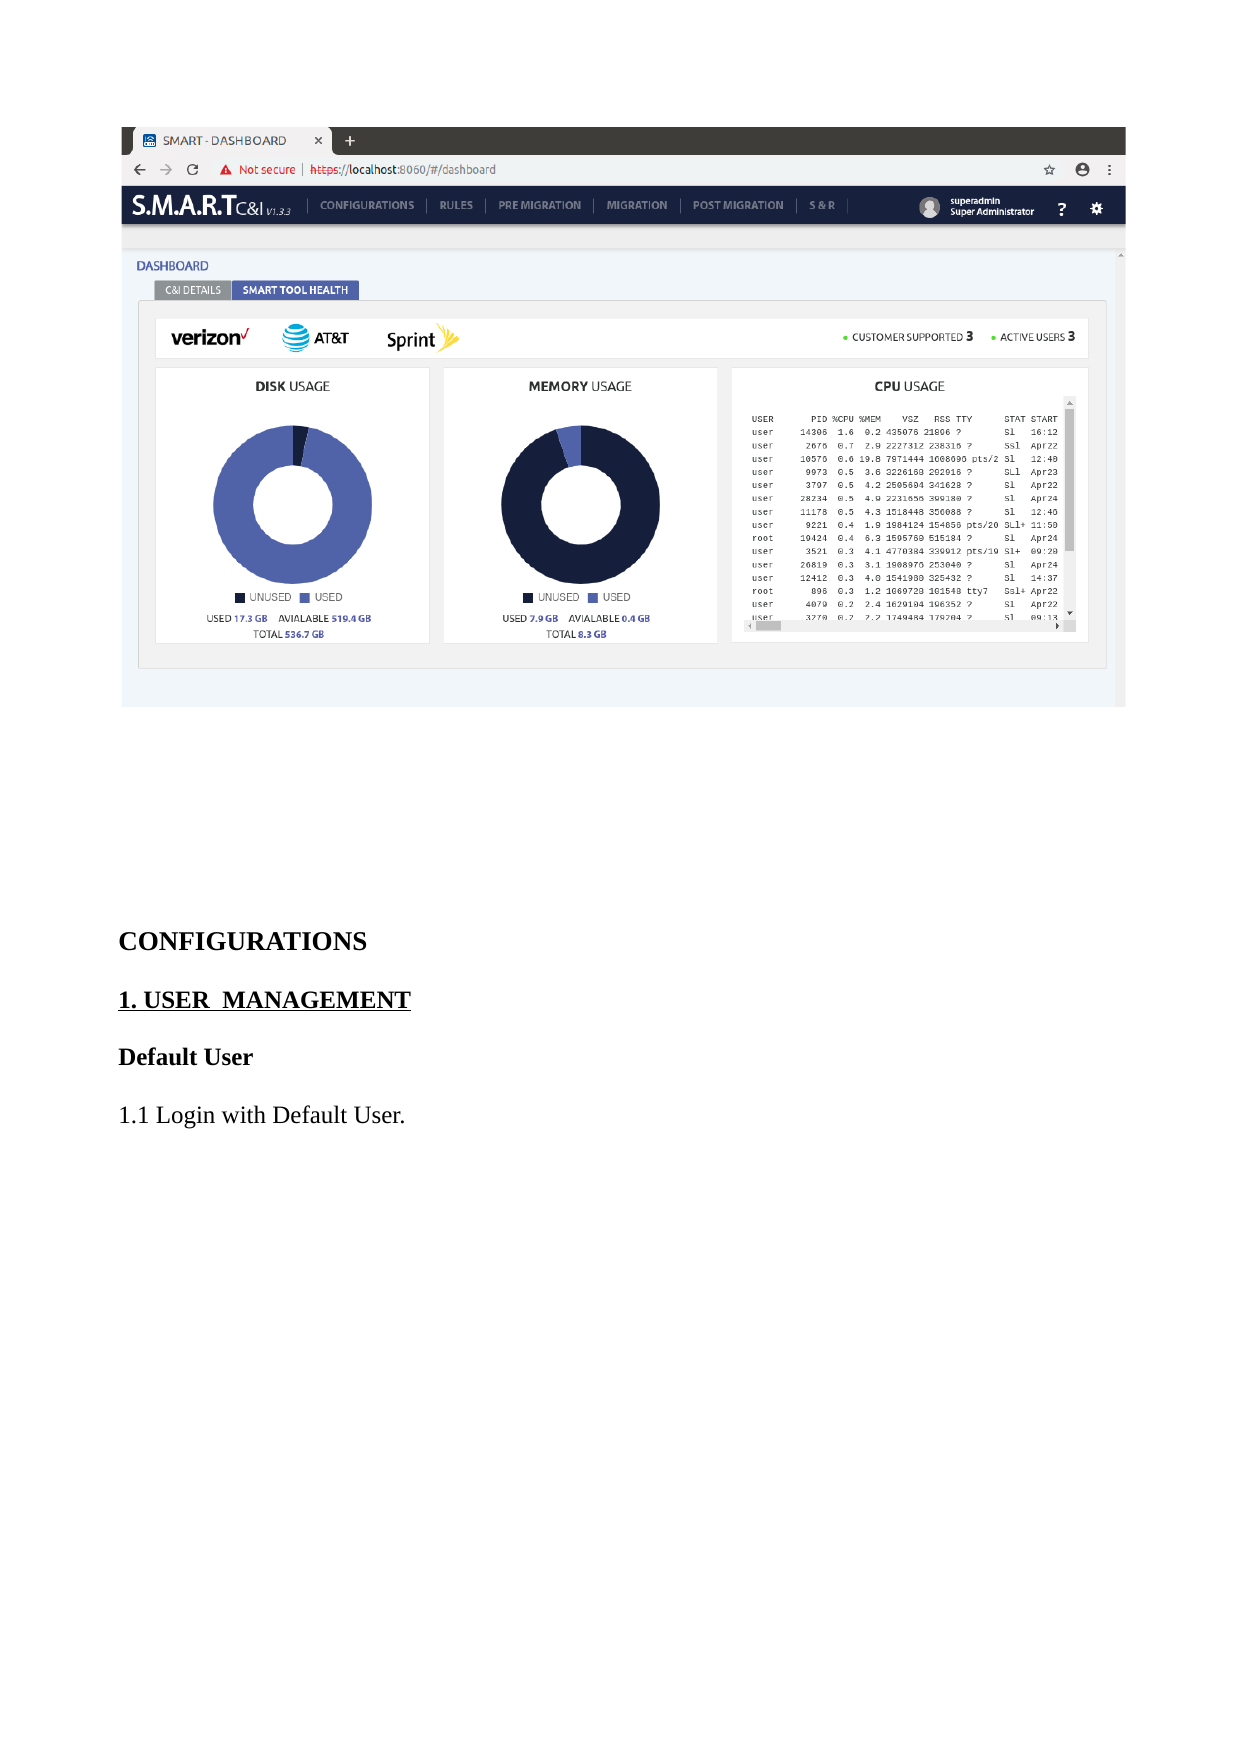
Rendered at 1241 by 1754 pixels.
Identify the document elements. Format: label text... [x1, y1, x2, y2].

text CONFIGURATIONS [118, 925, 1122, 956]
text 1. USER MANAGEMENT [118, 985, 1122, 1013]
text Default User [118, 1042, 1122, 1071]
text 1.1 Login with Default User. [118, 1100, 1122, 1128]
picture [121, 127, 1126, 707]
